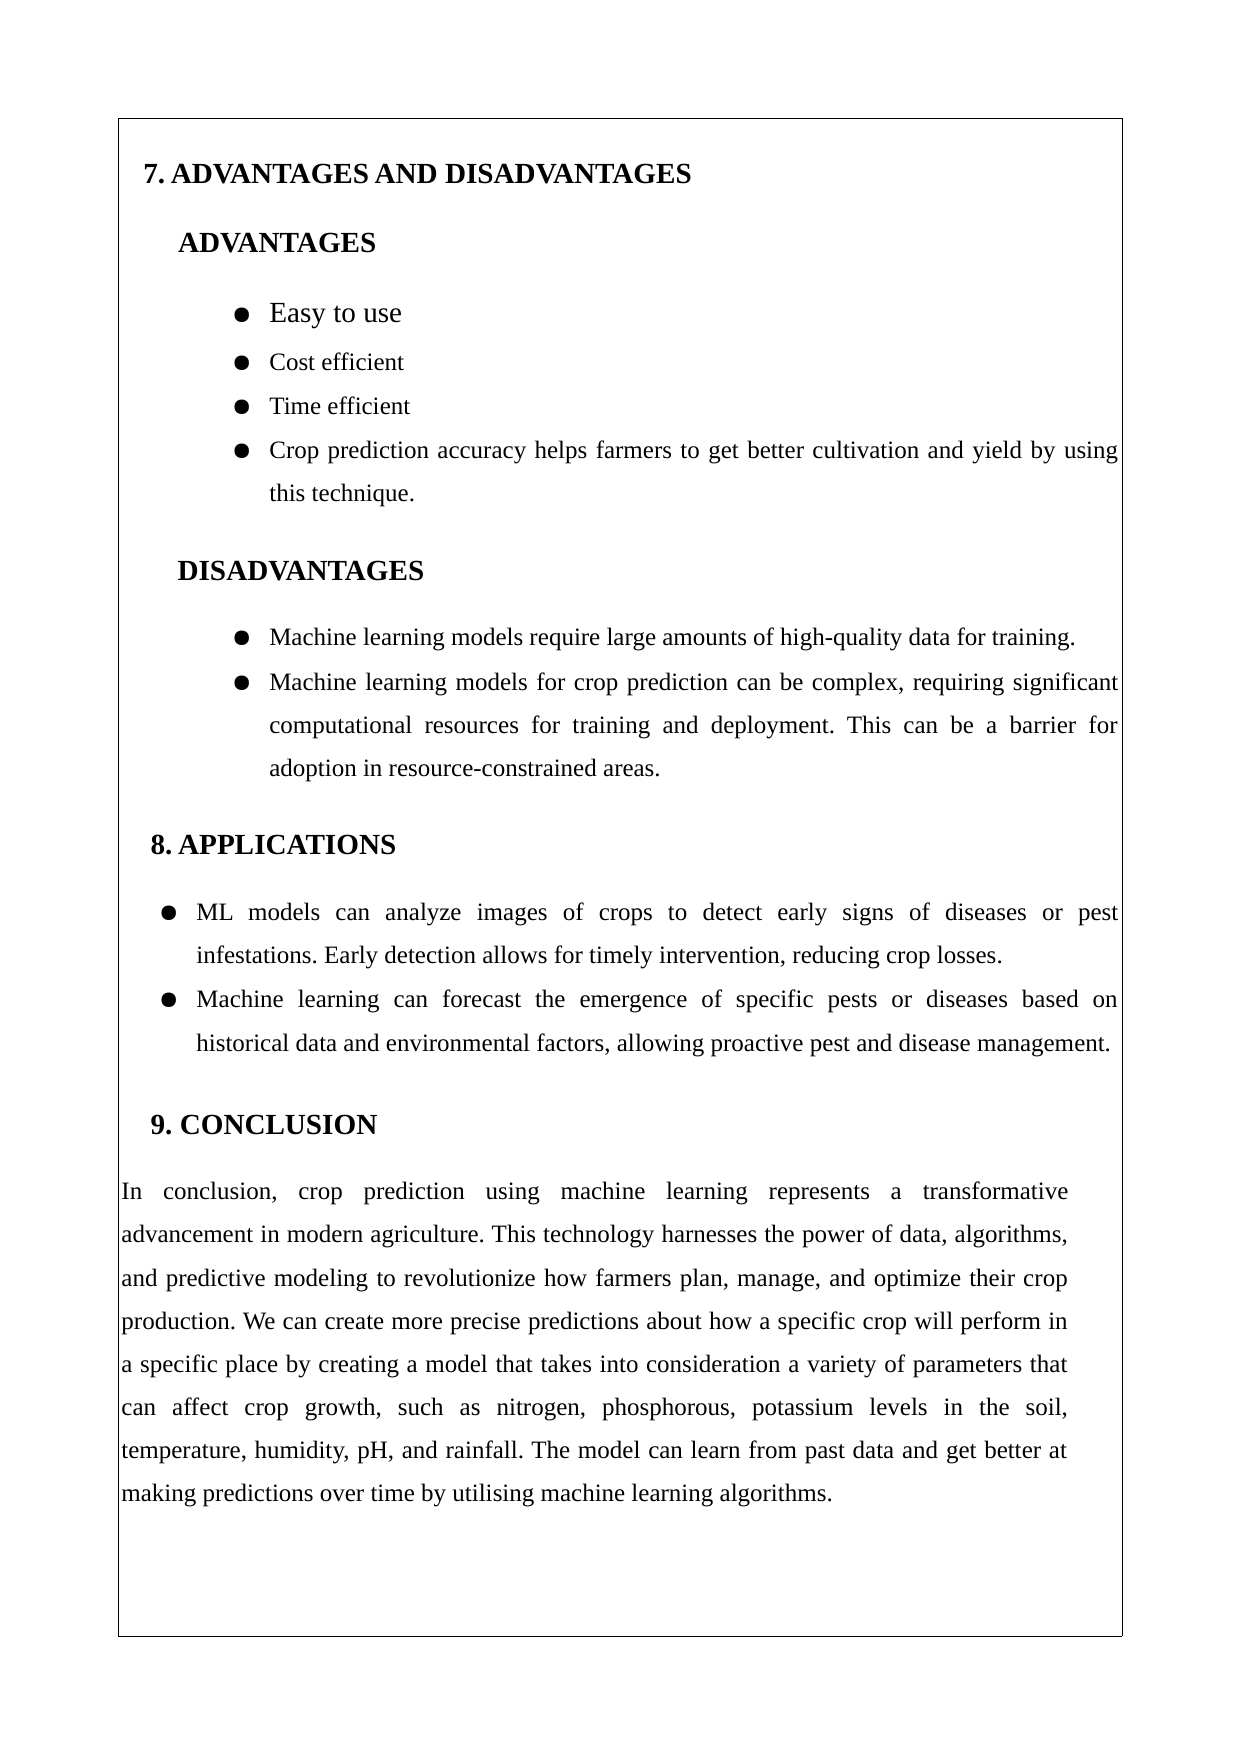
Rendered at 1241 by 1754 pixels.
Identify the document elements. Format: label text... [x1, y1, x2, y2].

list ML models can analyze images of crops to detect early signs of diseases or pest infestations. Early detection allows for timely intervention, reducing crop losses. [159, 897, 1119, 969]
list Cost efficient [232, 347, 1119, 375]
text DISADVANTAGES [121, 553, 1119, 586]
list Easy to use [232, 295, 1119, 329]
text In conclusion, crop prediction using machine learning represents a transformative advancement in modern agriculture. This technology harnesses the power of data, algorithms, and predictive modeling to revolutionize how farmers plan, manage, and optimize their crop production. We can create more precise predictions about how a specific crop will perform in a specific place by creating a model that takes into consideration a variety of parameters that can affect crop growth, such as nitrogen, phosphorous, potassium levels in the soil, temperature, humidity, pH, and rainfall. The model can learn from past data and get better at making predictions over time by utilising machine learning algorithms. [121, 1176, 1069, 1507]
text 7. ADVANTAGES AND DISADVANTAGES [121, 156, 1069, 189]
list Machine learning can forecast the emergence of specific pests or diseases based on historical data and environmental factors, allowing proactive pest and disease management. [159, 984, 1119, 1056]
list Machine learning models require large amounts of high-quality data for training. [232, 622, 1119, 651]
text ADVANTAGES [121, 226, 1069, 259]
list Machine learning models for crop prediction can be complex, requiring significant computational resources for training and deployment. This can be a barrier for adoption in resource-constrained areas. [232, 667, 1119, 782]
text 9. CONCLUSION [121, 1107, 1069, 1140]
list Crop prediction accuracy helps farmers to get better cultivation and yield by using this technique. [232, 435, 1119, 507]
list Time efficient [232, 391, 1119, 420]
text 8. APPLICATIONS [121, 827, 1119, 861]
